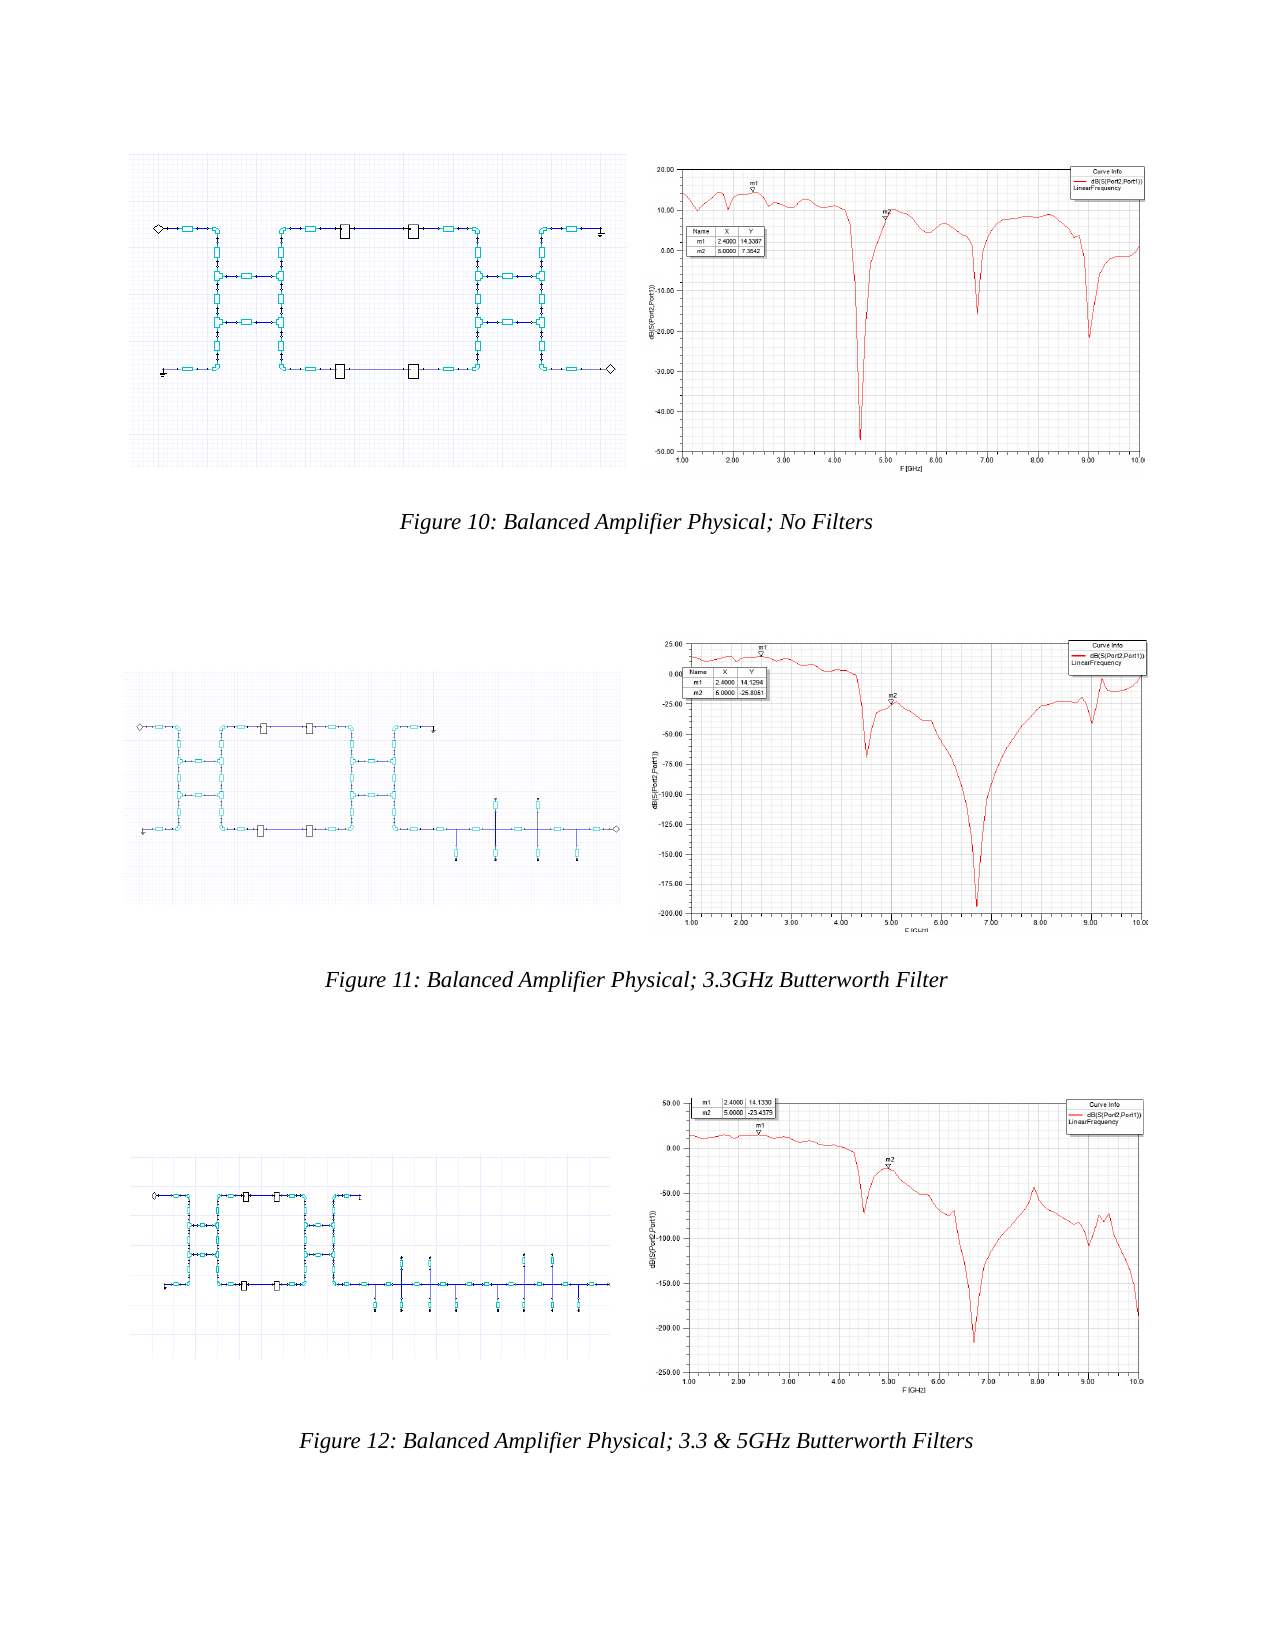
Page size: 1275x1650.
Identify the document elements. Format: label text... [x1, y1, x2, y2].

picture [123, 671, 621, 905]
picture [129, 152, 627, 468]
table_header [638, 148, 1157, 508]
text Figure 10: Balanced Amplifier Physical; No Filters [118, 509, 1157, 534]
table_header [119, 622, 637, 966]
text Figure 11: Balanced Amplifier Physical; 3.3GHz Butterworth Filter [118, 967, 1157, 992]
table_header [119, 148, 637, 508]
table_header [638, 622, 1157, 966]
picture [643, 166, 1145, 474]
picture [646, 638, 1148, 932]
picture [643, 1098, 1144, 1393]
table_header [638, 1080, 1157, 1427]
table_header [119, 1080, 637, 1427]
picture [130, 1155, 611, 1359]
text Figure 12: Balanced Amplifier Physical; 3.3 & 5GHz Butterworth Filters [118, 1428, 1157, 1453]
